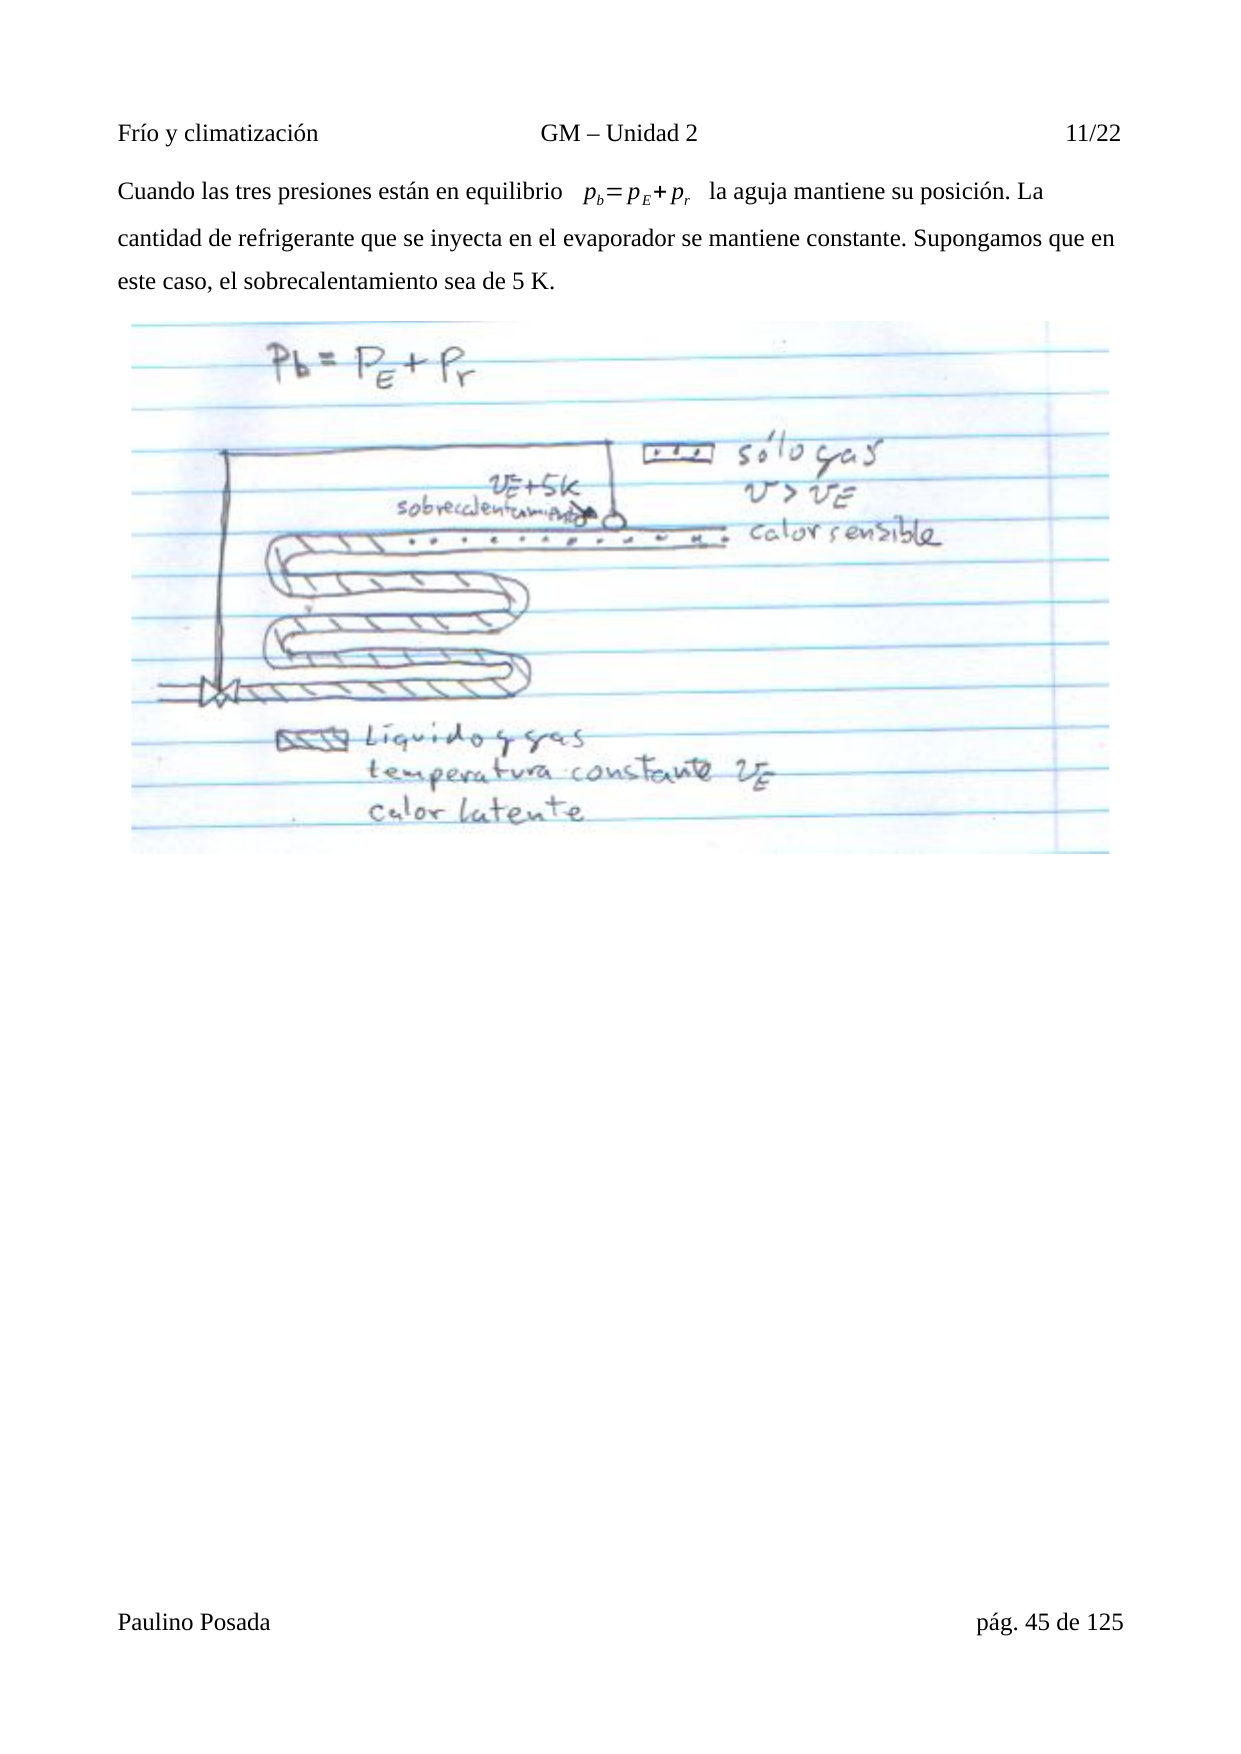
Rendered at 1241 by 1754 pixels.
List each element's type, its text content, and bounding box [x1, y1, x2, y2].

text Cuando las tres presiones están en equilibriola aguja mantiene su posición. La cantidad de refrigerante que se inyecta en el evaporador se mantiene constante. Supongamos que en este caso, el sobrecalentamiento sea de 5 K. [117, 176, 1123, 295]
picture [131, 321, 1110, 854]
